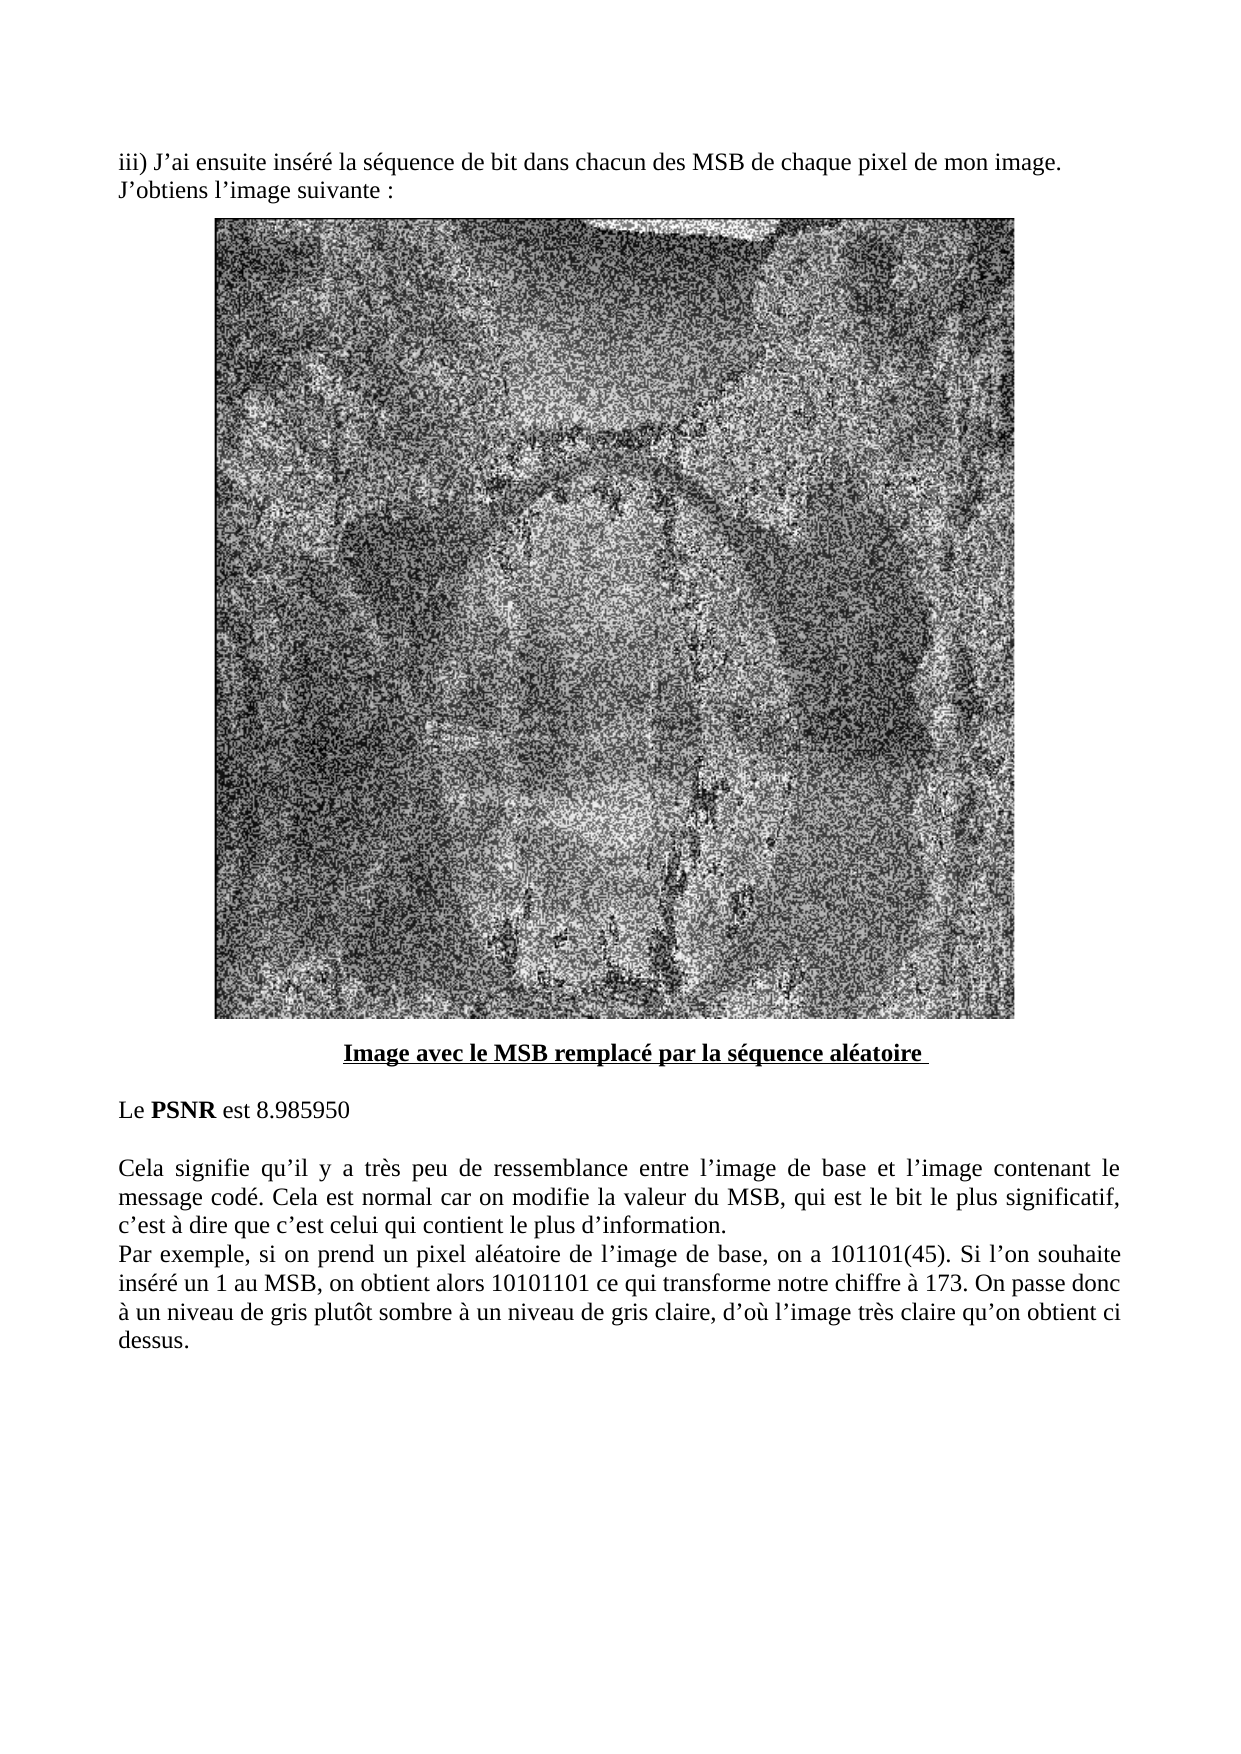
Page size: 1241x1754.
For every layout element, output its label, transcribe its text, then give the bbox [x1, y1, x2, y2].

text J’obtiens l’image suivante : [118, 176, 1122, 204]
text Par exemple, si on prend un pixel aléatoire de l’image de base, on a 101101(45). Si l’on souhaite inséré un 1 au MSB, on obtient alors 10101101 ce qui transforme notre chiffre à 173. On passe donc à un niveau de gris plutôt sombre à un niveau de gris claire, d’où l’image très claire qu’on obtient ci dessus. [118, 1239, 1122, 1354]
text iii) J’ai ensuite inséré la séquence de bit dans chacun des MSB de chaque pixel de mon image. [118, 147, 1122, 176]
text Le PSNR est 8.985950 [118, 1096, 1122, 1124]
text Cela signifie qu’il y a très peu de ressemblance entre l’image de base et l’image contenant le message codé. Cela est normal car on modifie la valeur du MSB, qui est le bit le plus significatif, c’est à dire que c’est celui qui contient le plus d’information. [118, 1153, 1122, 1239]
picture [214, 218, 1015, 1019]
text Image avec le MSB remplacé par la séquence aléatoire [118, 1038, 1122, 1067]
